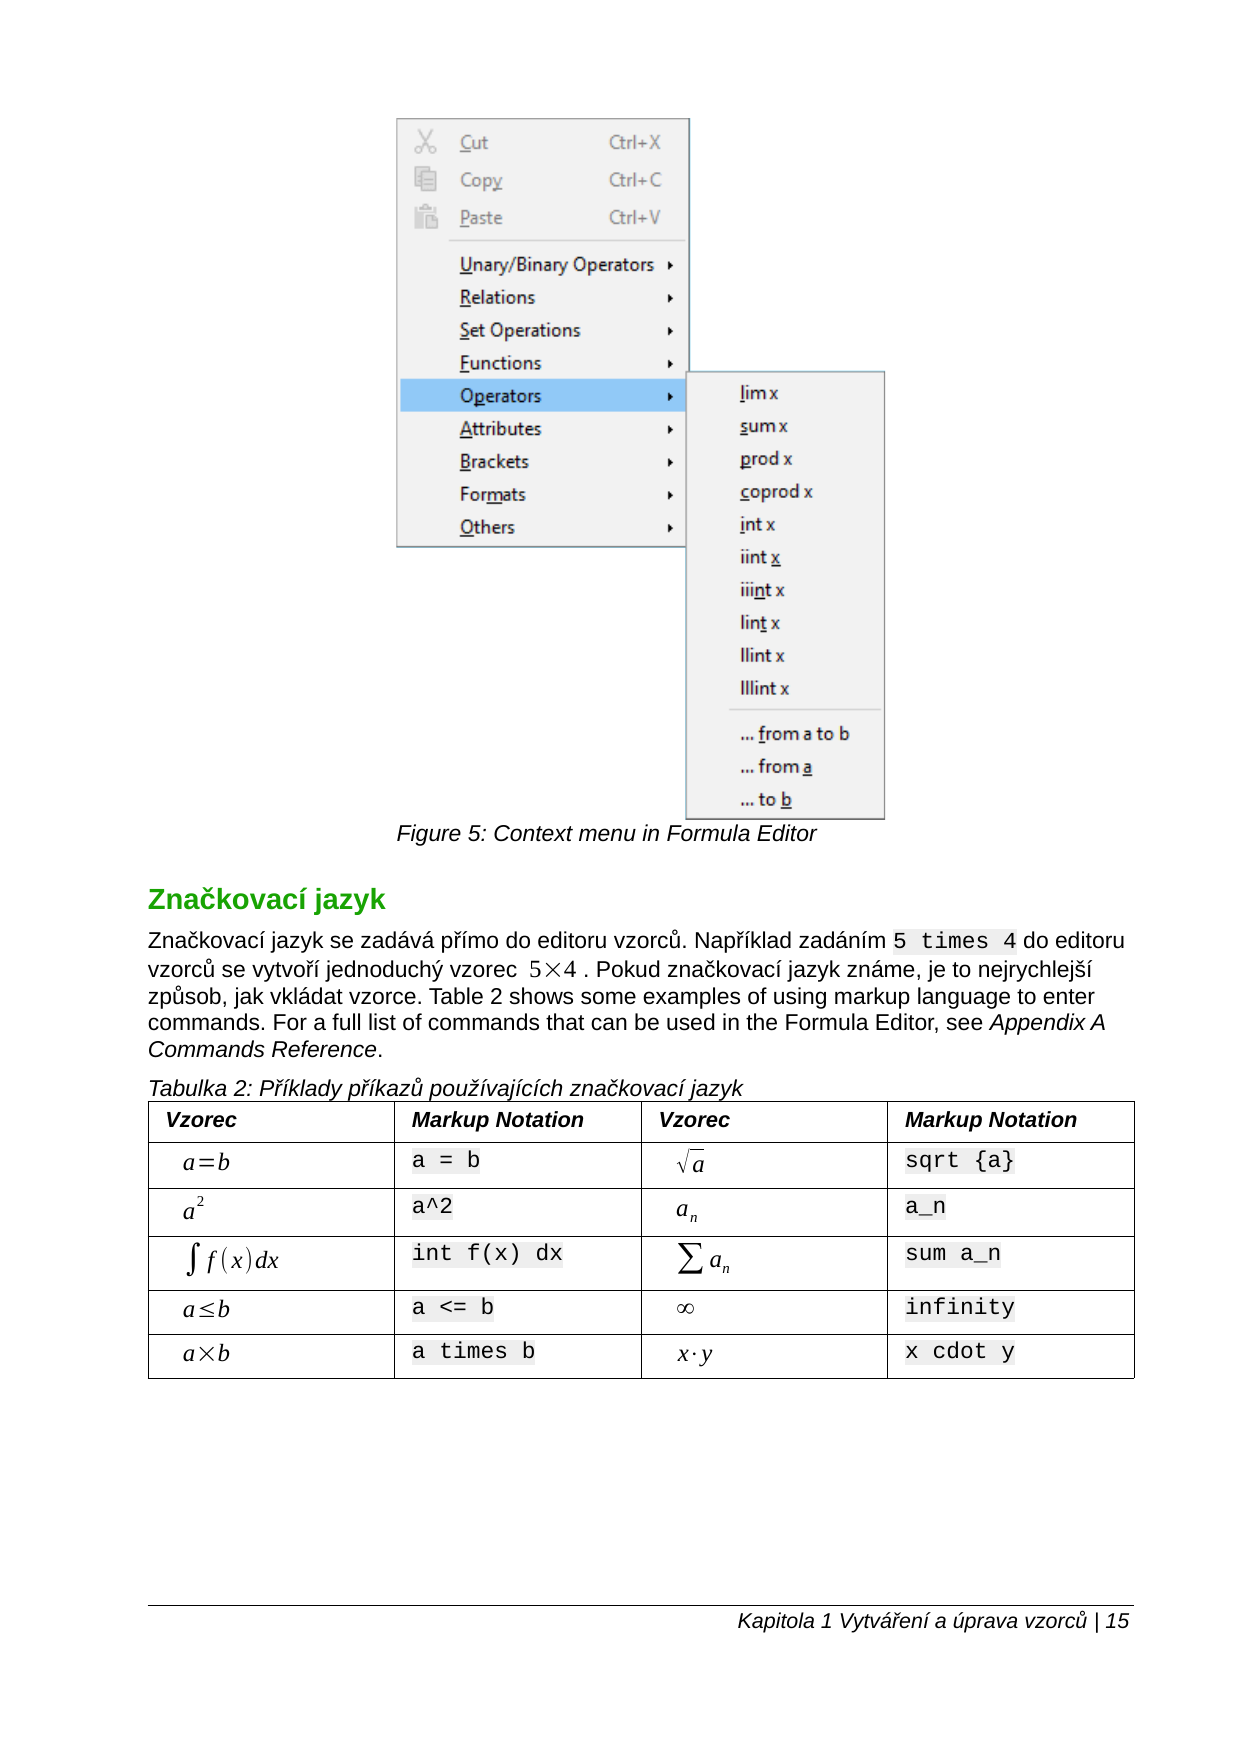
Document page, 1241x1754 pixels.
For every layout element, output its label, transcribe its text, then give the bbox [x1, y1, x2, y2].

table_cell x cdot y [888, 1335, 1134, 1377]
text Figure 5: Context menu in Formula Editor [396, 820, 885, 846]
table_header Markup Notation [395, 1102, 641, 1142]
text Značkovací jazyk se zadává přímo do editoru vzorců. Například zadáním 5 times 4 do editoru vzorců se vytvoří jednoduchý vzorec . Pokud značkovací jazyk známe, je to nejrychlejší způsob, jak vkládat vzorce. Table 2 shows some examples of using markup language to enter commands. For a full list of commands that can be used in the Formula Editor, see Appendix A Commands Reference. [148, 927, 1134, 1062]
text Tabulka 2: Příklady příkazů používajících značkovací jazyk [148, 1074, 1134, 1101]
table_cell infinity [888, 1291, 1134, 1334]
table_cell [149, 1237, 394, 1290]
table_cell [149, 1291, 394, 1334]
table_cell a <= b [395, 1291, 641, 1334]
table_cell a = b [395, 1143, 641, 1188]
table_header Vzorec [149, 1102, 394, 1142]
table_cell a times b [395, 1335, 641, 1377]
table_cell a_n [888, 1189, 1134, 1236]
subtitle Značkovací jazyk [148, 882, 1134, 915]
table_cell [642, 1237, 887, 1290]
table_cell [642, 1291, 887, 1334]
picture [396, 118, 886, 820]
table_cell [149, 1335, 394, 1377]
table_cell [642, 1143, 887, 1188]
table_cell int f(x) dx [395, 1237, 641, 1290]
table_cell [149, 1189, 394, 1236]
table_cell [642, 1335, 887, 1377]
table_cell sqrt {a} [888, 1143, 1134, 1188]
table_cell sum a_n [888, 1237, 1134, 1290]
table_cell [642, 1189, 887, 1236]
table_cell a^2 [395, 1189, 641, 1236]
table_header Markup Notation [888, 1102, 1134, 1142]
table_header Vzorec [642, 1102, 887, 1142]
table_cell [149, 1143, 394, 1188]
